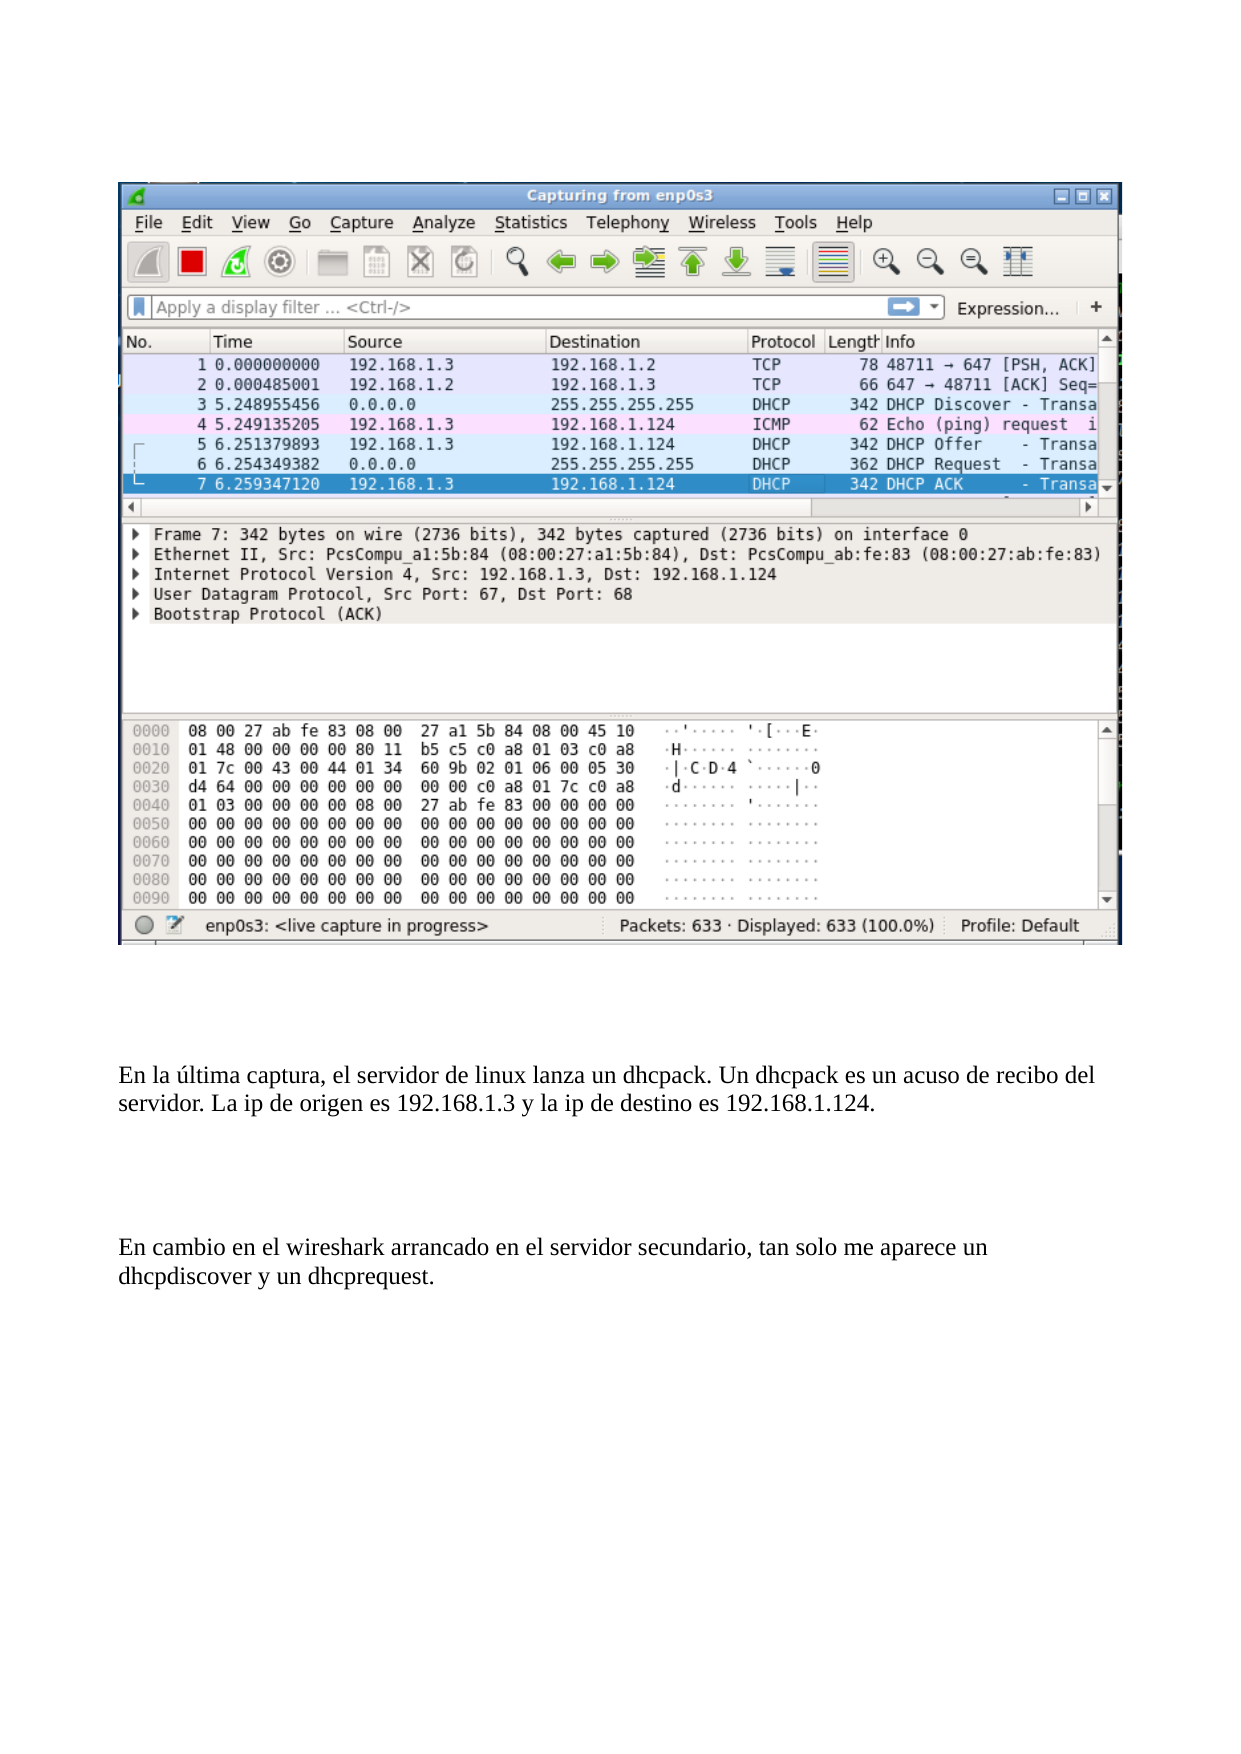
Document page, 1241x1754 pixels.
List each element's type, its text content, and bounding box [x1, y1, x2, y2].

picture [118, 182, 1123, 945]
text En cambio en el wireshark arrancado en el servidor secundario, tan solo me aparece un dhcpdiscover y un dhcprequest. [118, 1232, 1122, 1290]
text En la última captura, el servidor de linux lanza un dhcpack. Un dhcpack es un acuso de recibo del servidor. La ip de origen es 192.168.1.3 y la ip de destino es 192.168.1.124. [118, 1060, 1122, 1117]
